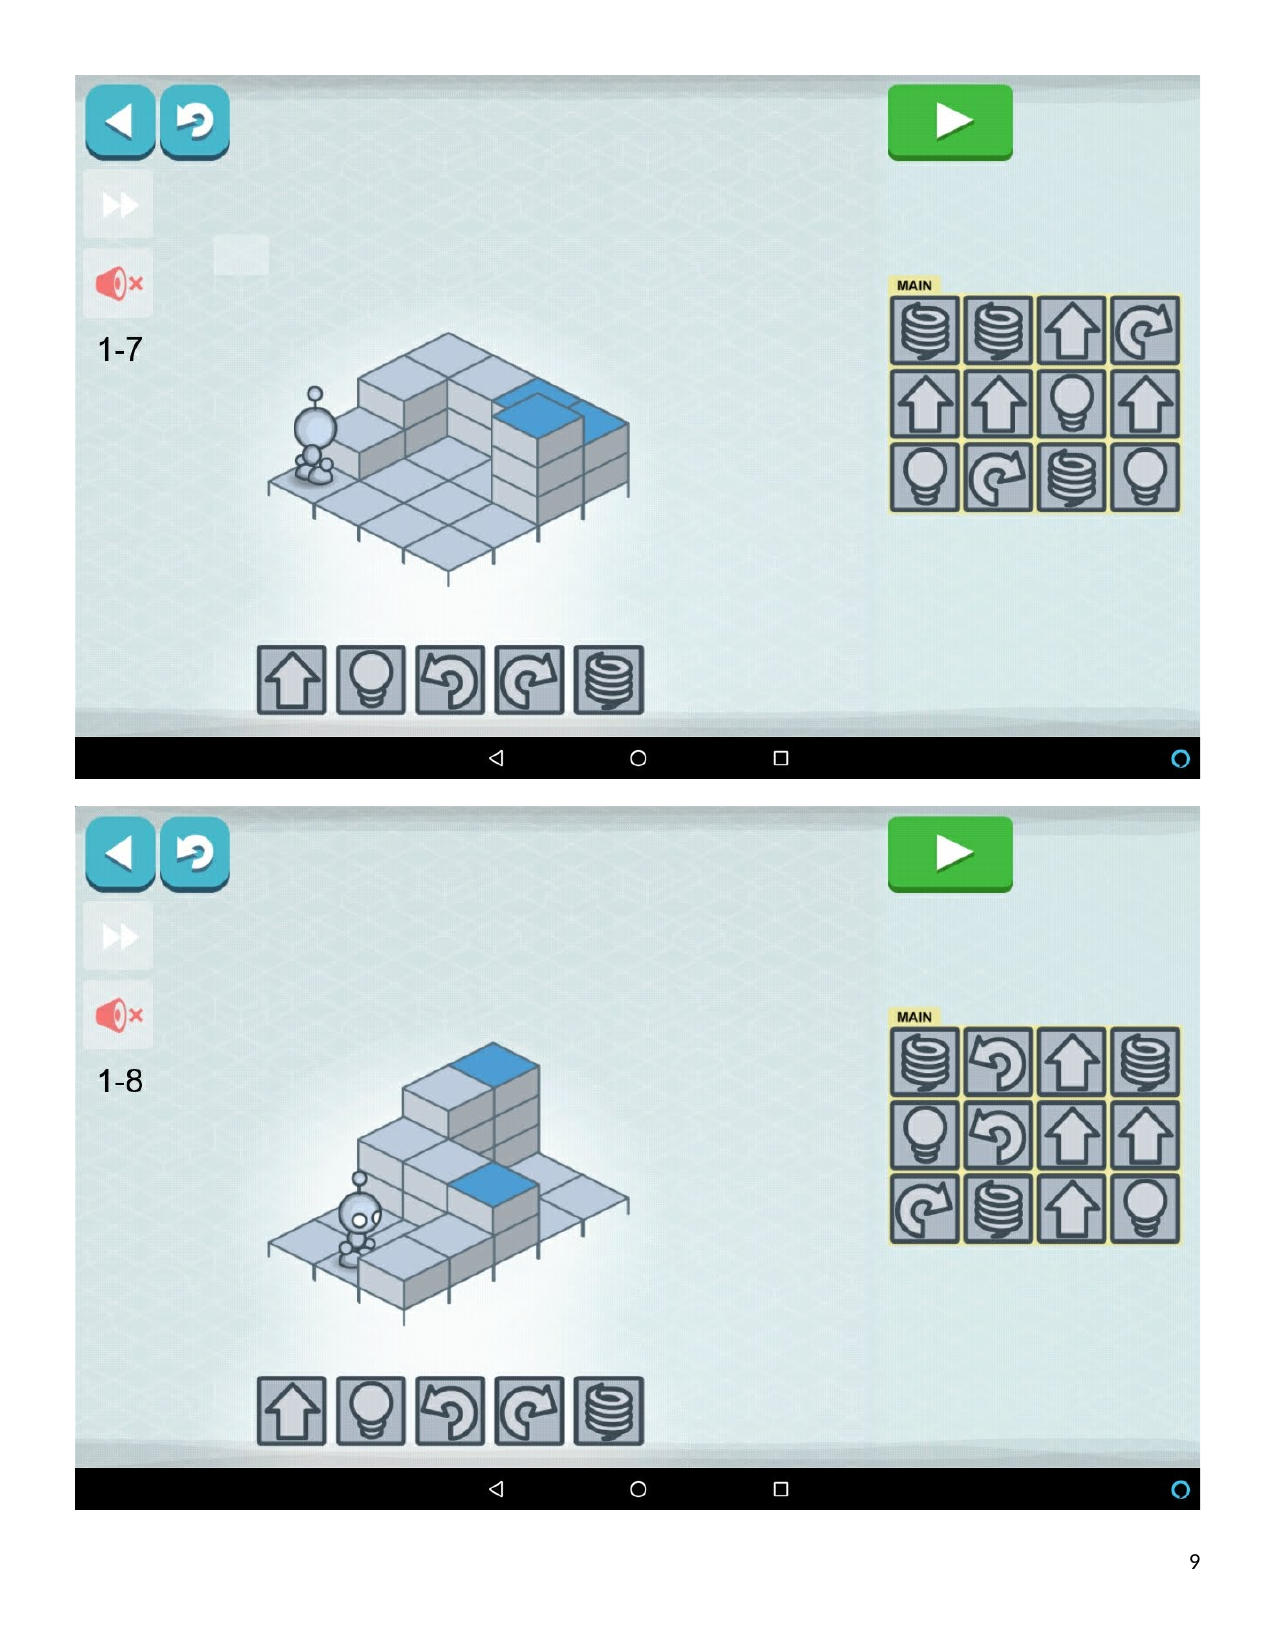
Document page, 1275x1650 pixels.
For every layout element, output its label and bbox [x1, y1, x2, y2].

picture [75, 75, 1200, 779]
picture [75, 806, 1200, 1510]
